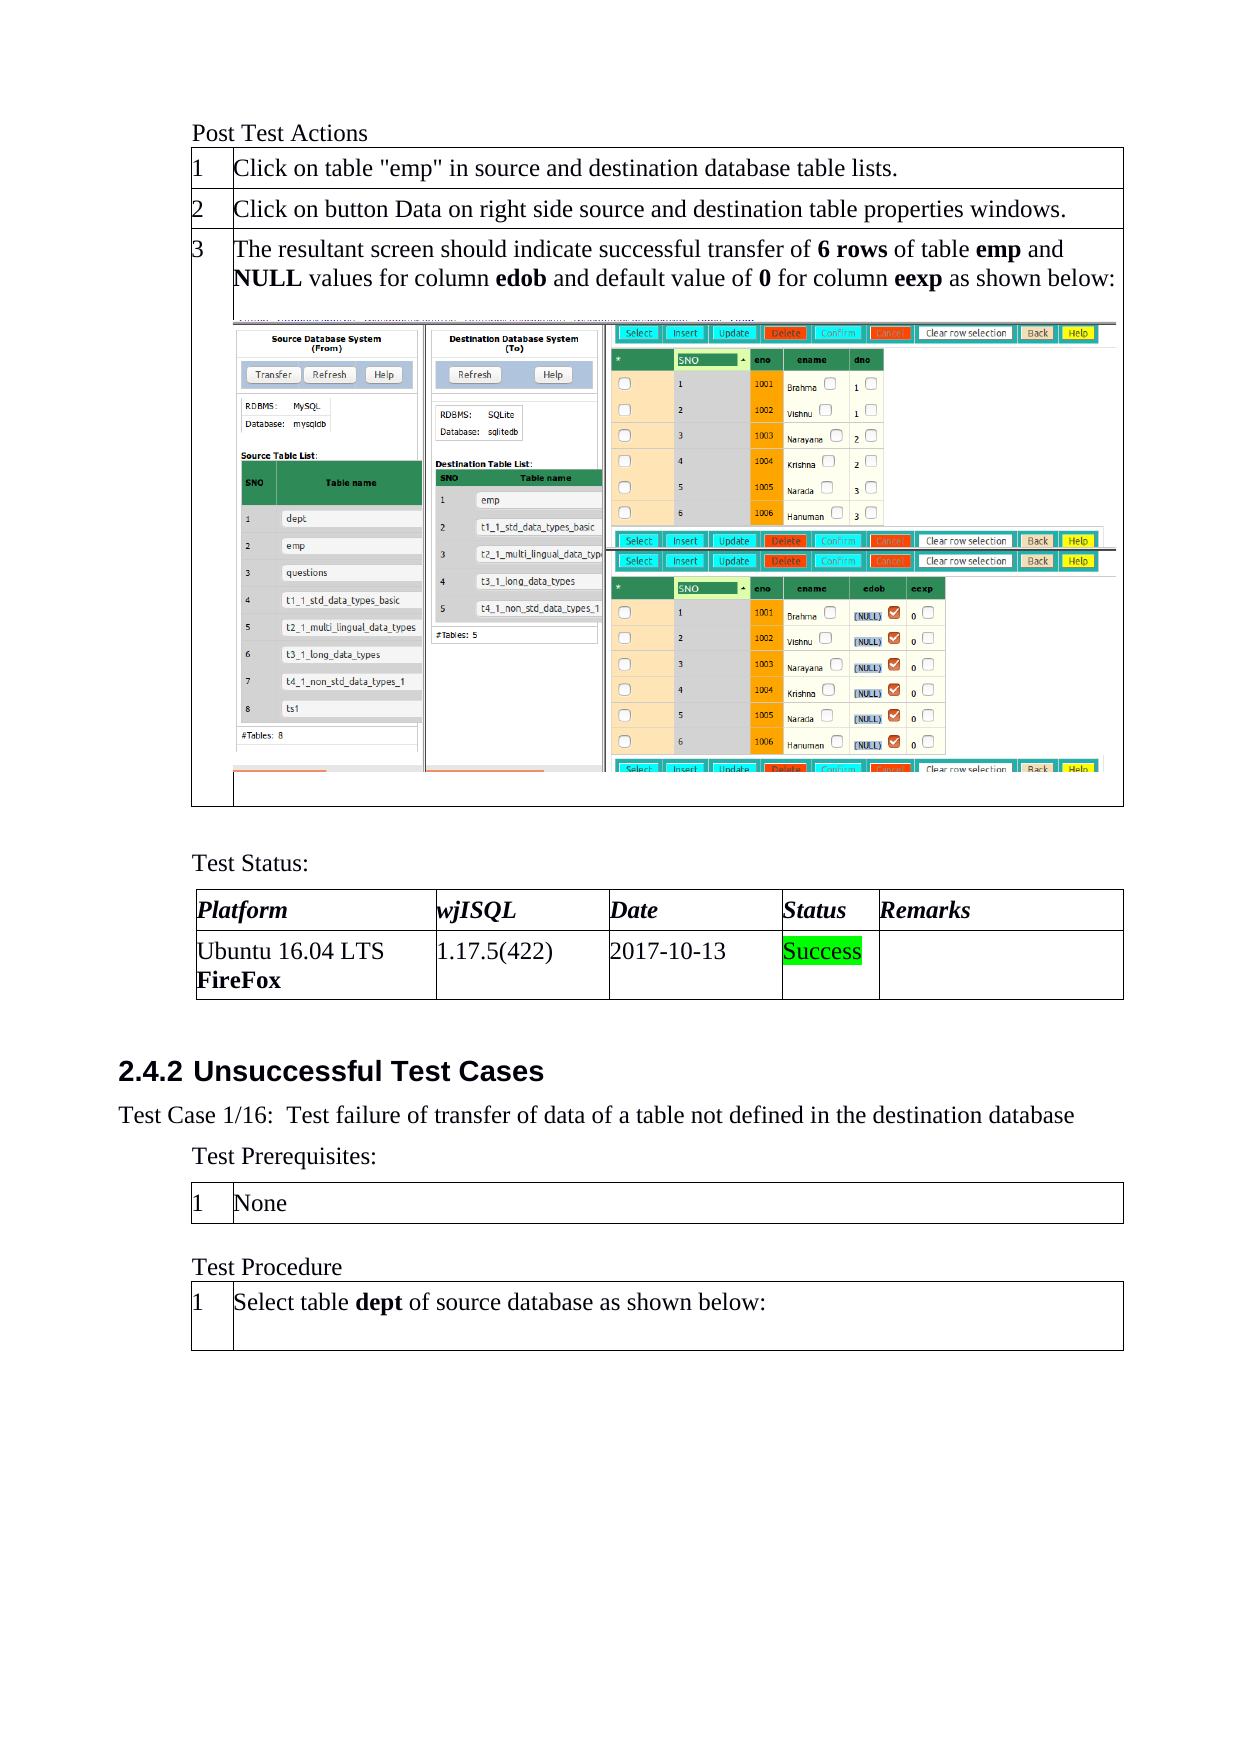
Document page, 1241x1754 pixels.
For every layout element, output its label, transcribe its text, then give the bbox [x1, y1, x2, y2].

table_cell 2 [192, 189, 233, 228]
table_cell Success [783, 931, 879, 999]
text Test Status: [118, 848, 1122, 877]
table_header wjISQL [437, 890, 609, 930]
text Post Test Actions [118, 118, 1122, 147]
subtitle Unsuccessful Test Cases [118, 1054, 1122, 1087]
table_cell Ubuntu 16.04 LTS FireFox [197, 931, 436, 999]
table_header Click on table "emp" in source and destination database table lists. [234, 148, 1123, 188]
table_cell 3 [192, 229, 233, 806]
table_cell The resultant screen should indicate successful transfer of 6 rows of table emp and NULL values for column edob and default value of 0 for column eexp as shown below: [234, 229, 1123, 806]
table_cell 2017-10-13 [610, 931, 782, 999]
table_header None [234, 1183, 1123, 1223]
table_header Date [610, 890, 782, 930]
text Test Case 1/16: Test failure of transfer of data of a table not defined in the destination database [118, 1100, 1122, 1128]
table_header 1 [192, 148, 233, 188]
table_header Select table dept of source database as shown below: [234, 1282, 1123, 1350]
table_header 1 [192, 1183, 233, 1223]
table_header Remarks [880, 890, 1123, 930]
table_cell [880, 931, 1123, 999]
table_header Platform [197, 890, 436, 930]
table_cell Click on button Data on right side source and destination table properties windows. [234, 189, 1123, 228]
text Test Procedure [118, 1252, 1122, 1281]
text Test Prerequisites: [118, 1141, 1122, 1170]
picture [232, 320, 1117, 772]
table_cell 1.17.5(422) [437, 931, 609, 999]
table_header Status [783, 890, 879, 930]
table_header 1 [192, 1282, 233, 1350]
